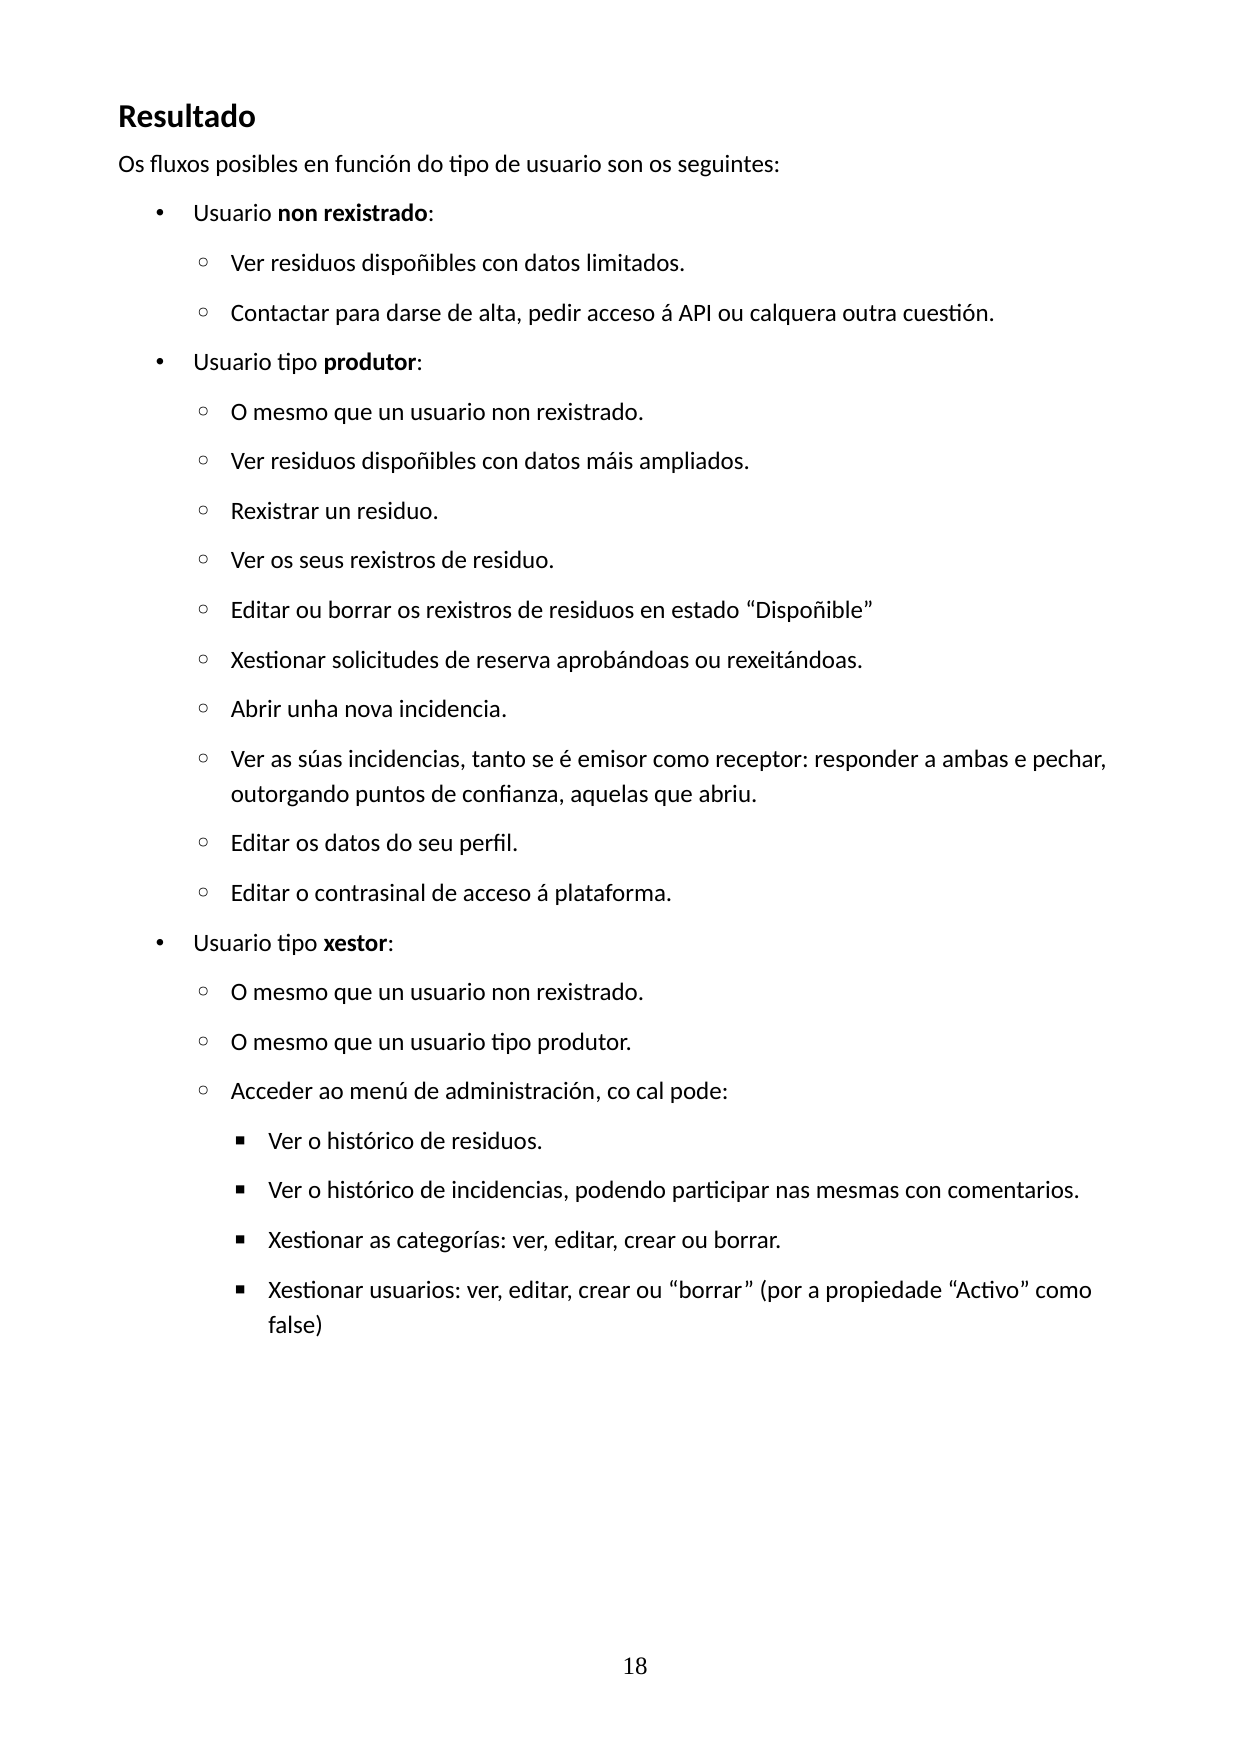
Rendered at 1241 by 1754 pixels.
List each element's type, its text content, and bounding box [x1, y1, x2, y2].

list Editar ou borrar os rexistros de residuos en estado “Dispoñible” [193, 594, 1152, 625]
text Os fluxos posibles en función do tipo de usuario son os seguintes: [118, 148, 1152, 178]
list Xestionar usuarios: ver, editar, crear ou “borrar” (por a propiedade “Activo” como false) [231, 1274, 1152, 1339]
list Editar o contrasinal de acceso á plataforma. [193, 877, 1152, 908]
list O mesmo que un usuario non rexistrado. [193, 396, 1152, 426]
list Xestionar as categorías: ver, editar, crear ou borrar. [231, 1224, 1152, 1255]
list Contactar para darse de alta, pedir acceso á API ou calquera outra cuestión. [193, 297, 1152, 327]
list Usuario tipo xestor: [156, 927, 1152, 957]
list Rexistrar un residuo. [193, 495, 1152, 526]
list Abrir unha nova incidencia. [193, 693, 1152, 724]
list Xestionar solicitudes de reserva aprobándoas ou rexeitándoas. [193, 644, 1152, 674]
list Ver residuos dispoñibles con datos máis ampliados. [193, 445, 1152, 476]
list O mesmo que un usuario tipo produtor. [193, 1026, 1152, 1056]
list O mesmo que un usuario non rexistrado. [193, 976, 1152, 1007]
subtitle Resultado [118, 95, 1152, 135]
list Ver residuos dispoñibles con datos limitados. [193, 247, 1152, 278]
list Editar os datos do seu perfil. [193, 827, 1152, 858]
list Ver o histórico de residuos. [231, 1125, 1152, 1156]
list Ver as súas incidencias, tanto se é emisor como receptor: responder a ambas e pechar, outorgando puntos de confianza, aquelas que abriu. [193, 743, 1152, 808]
list Usuario non rexistrado: [156, 197, 1152, 228]
list Acceder ao menú de administración, co cal pode: [193, 1075, 1152, 1106]
list Ver o histórico de incidencias, podendo participar nas mesmas con comentarios. [231, 1174, 1152, 1205]
list Usuario tipo produtor: [156, 346, 1152, 377]
list Ver os seus rexistros de residuo. [193, 544, 1152, 575]
